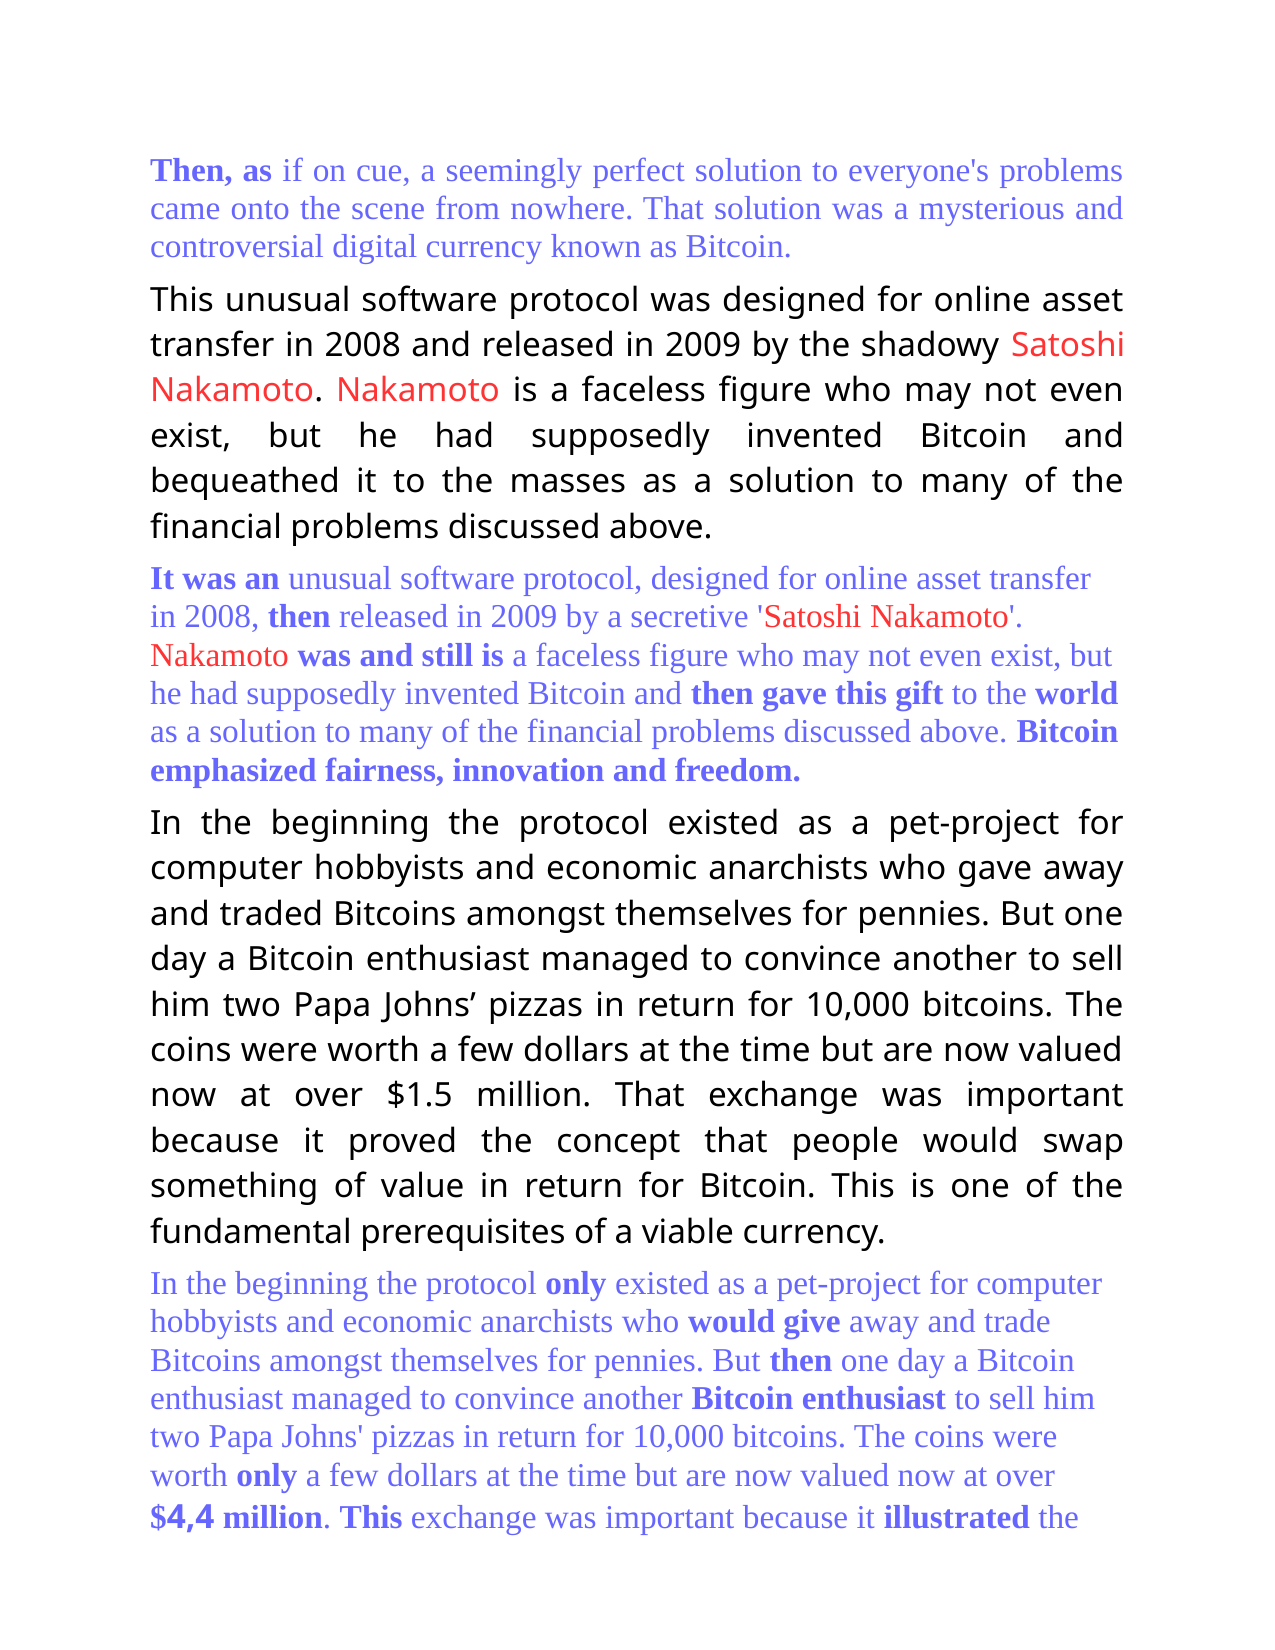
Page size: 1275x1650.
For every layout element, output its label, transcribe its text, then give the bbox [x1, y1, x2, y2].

text It was an unusual software protocol, designed for online asset transfer in 2008, then released in 2009 by a secretive 'Satoshi Nakamoto'. Nakamoto was and still is a faceless figure who may not even exist, but he had supposedly invented Bitcoin and then gave this gift to the world as a solution to many of the financial problems discussed above. Bitcoin emphasized fairness, innovation and freedom. [150, 558, 1125, 788]
text This unusual software protocol was designed for online asset transfer in 2008 and released in 2009 by the shadowy Satoshi Nakamoto. Nakamoto is a faceless figure who may not even exist, but he had supposedly invented Bitcoin and bequeathed it to the masses as a solution to many of the financial problems discussed above. [150, 275, 1125, 548]
text In the beginning the protocol existed as a pet-project for computer hobbyists and economic anarchists who gave away and traded Bitcoins amongst themselves for pennies. But one day a Bitcoin enthusiast managed to convince another to sell him two Papa Johns’ pizzas in return for 10,000 bitcoins. The coins were worth a few dollars at the time but are now valued now at over $1.5 million. That exchange was important because it proved the concept that people would swap something of value in return for Bitcoin. This is one of the fundamental prerequisites of a viable currency. [150, 799, 1125, 1253]
text In the beginning the protocol only existed as a pet-project for computer hobbyists and economic anarchists who would give away and trade Bitcoins amongst themselves for pennies. But then one day a Bitcoin enthusiast managed to convince another Bitcoin enthusiast to sell him two Papa Johns' pizzas in return for 10,000 bitcoins. The coins were worth only a few dollars at the time but are now valued now at over $4,4 million. This exchange was important because it illustrated the [150, 1263, 1125, 1539]
text Then, as if on cue, a seemingly perfect solution to everyone's problems came onto the scene from nowhere. That solution was a mysterious and controversial digital currency known as Bitcoin. [150, 150, 1125, 265]
